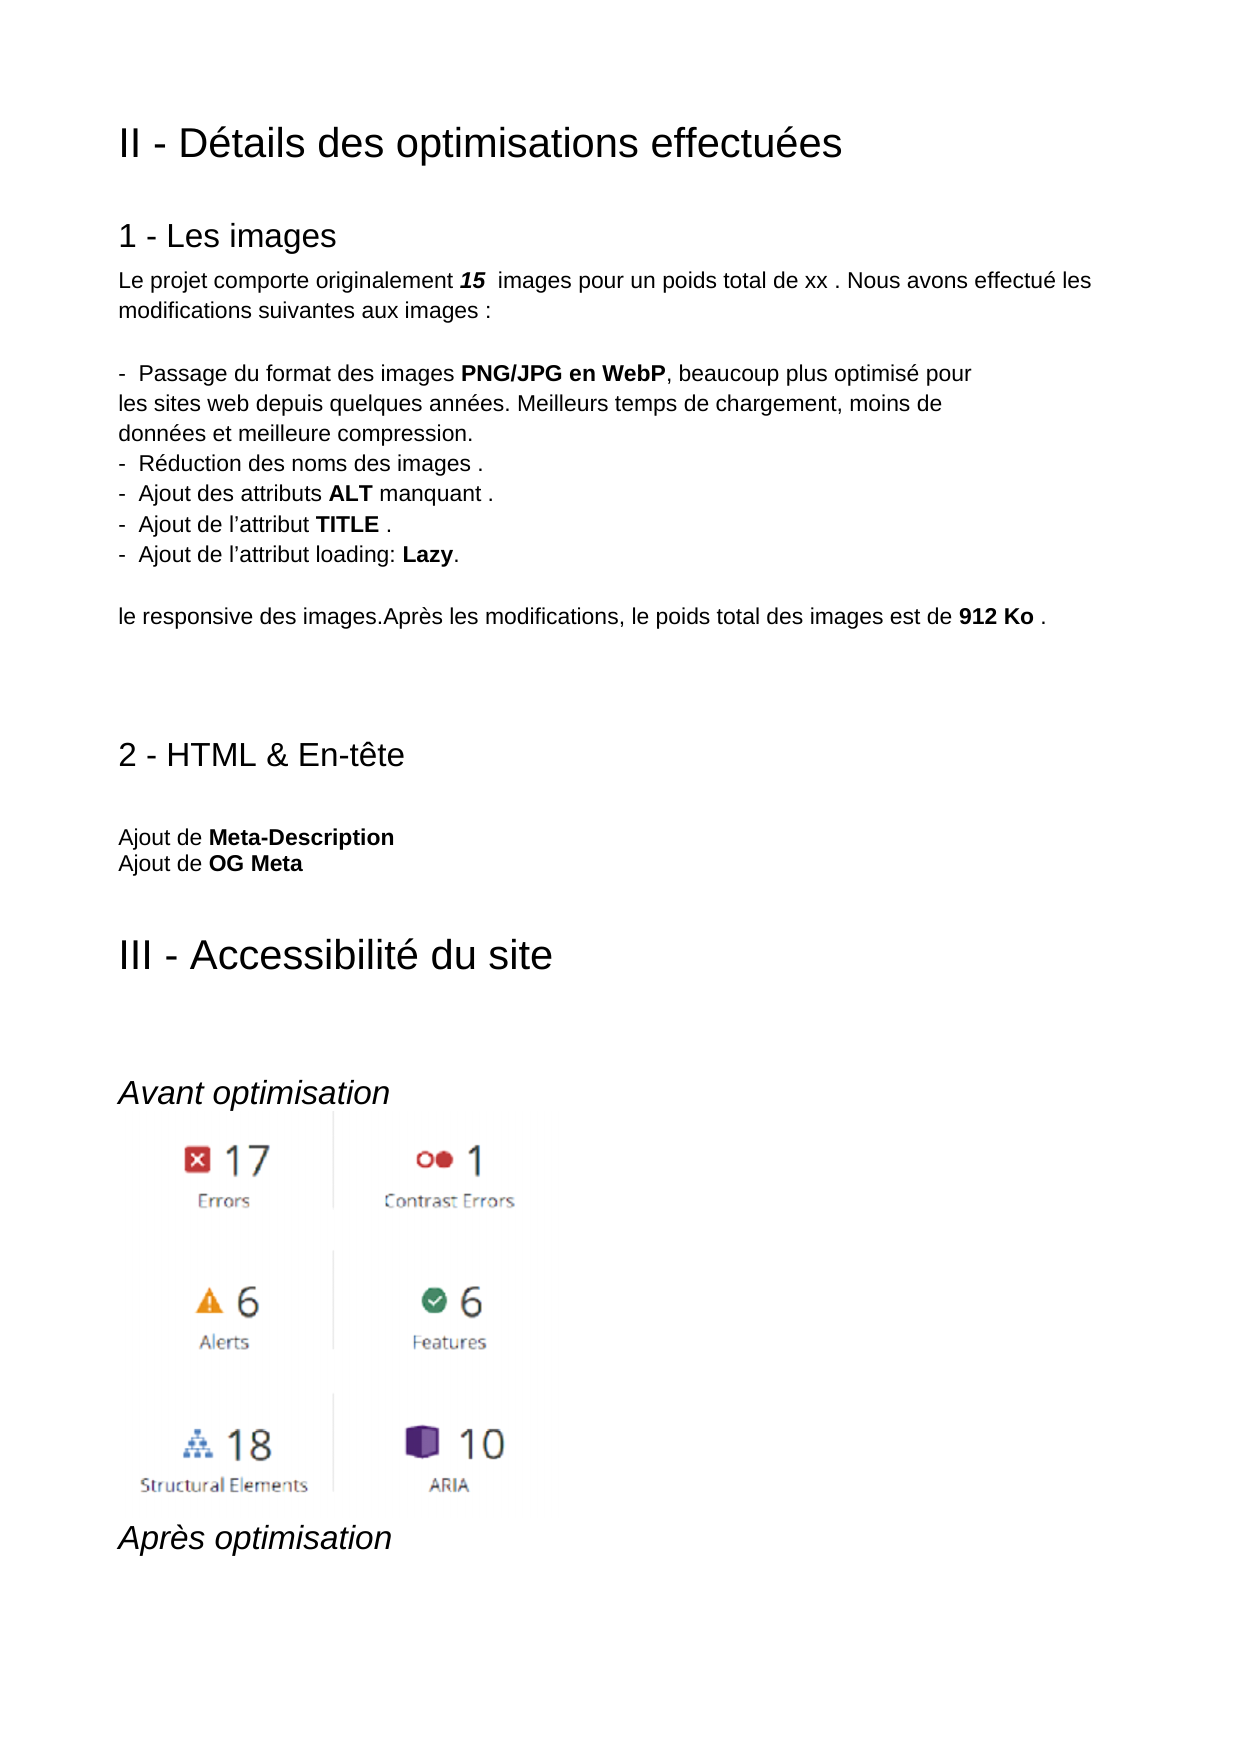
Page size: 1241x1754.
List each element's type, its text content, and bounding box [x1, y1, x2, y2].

text Ajout de Meta-Description Ajout de OG Meta [118, 824, 1122, 876]
text II - Détails des optimisations effectuées [118, 118, 1122, 166]
text - Ajout de l’attribut loading: Lazy. [118, 541, 1122, 567]
text - Passage du format des images PNG/JPG en WebP, beaucoup plus optimisé pour [118, 359, 1122, 386]
text Le projet comporte originalement 15 images pour un poids total de xx . Nous avons effectué les modifications suivantes aux images : [118, 267, 1122, 323]
text III - Accessibilité du site [118, 931, 1122, 978]
text - Ajout des attributs ALT manquant . [118, 480, 1122, 507]
text données et meilleure compression. [118, 420, 1122, 446]
text 1 - Les images [118, 216, 1122, 254]
text le responsive des images.Après les modifications, le poids total des images est de 912 Ko . [118, 603, 1122, 629]
text - Ajout de l’attribut TITLE . [118, 511, 1122, 537]
text Après optimisation [118, 1518, 1122, 1556]
text 2 - HTML & En-tête [118, 735, 1122, 774]
text - Réduction des noms des images . [118, 450, 1122, 477]
text les sites web depuis quelques années. Meilleurs temps de chargement, moins de [118, 390, 1122, 416]
text Avant optimisation [118, 1073, 1122, 1112]
